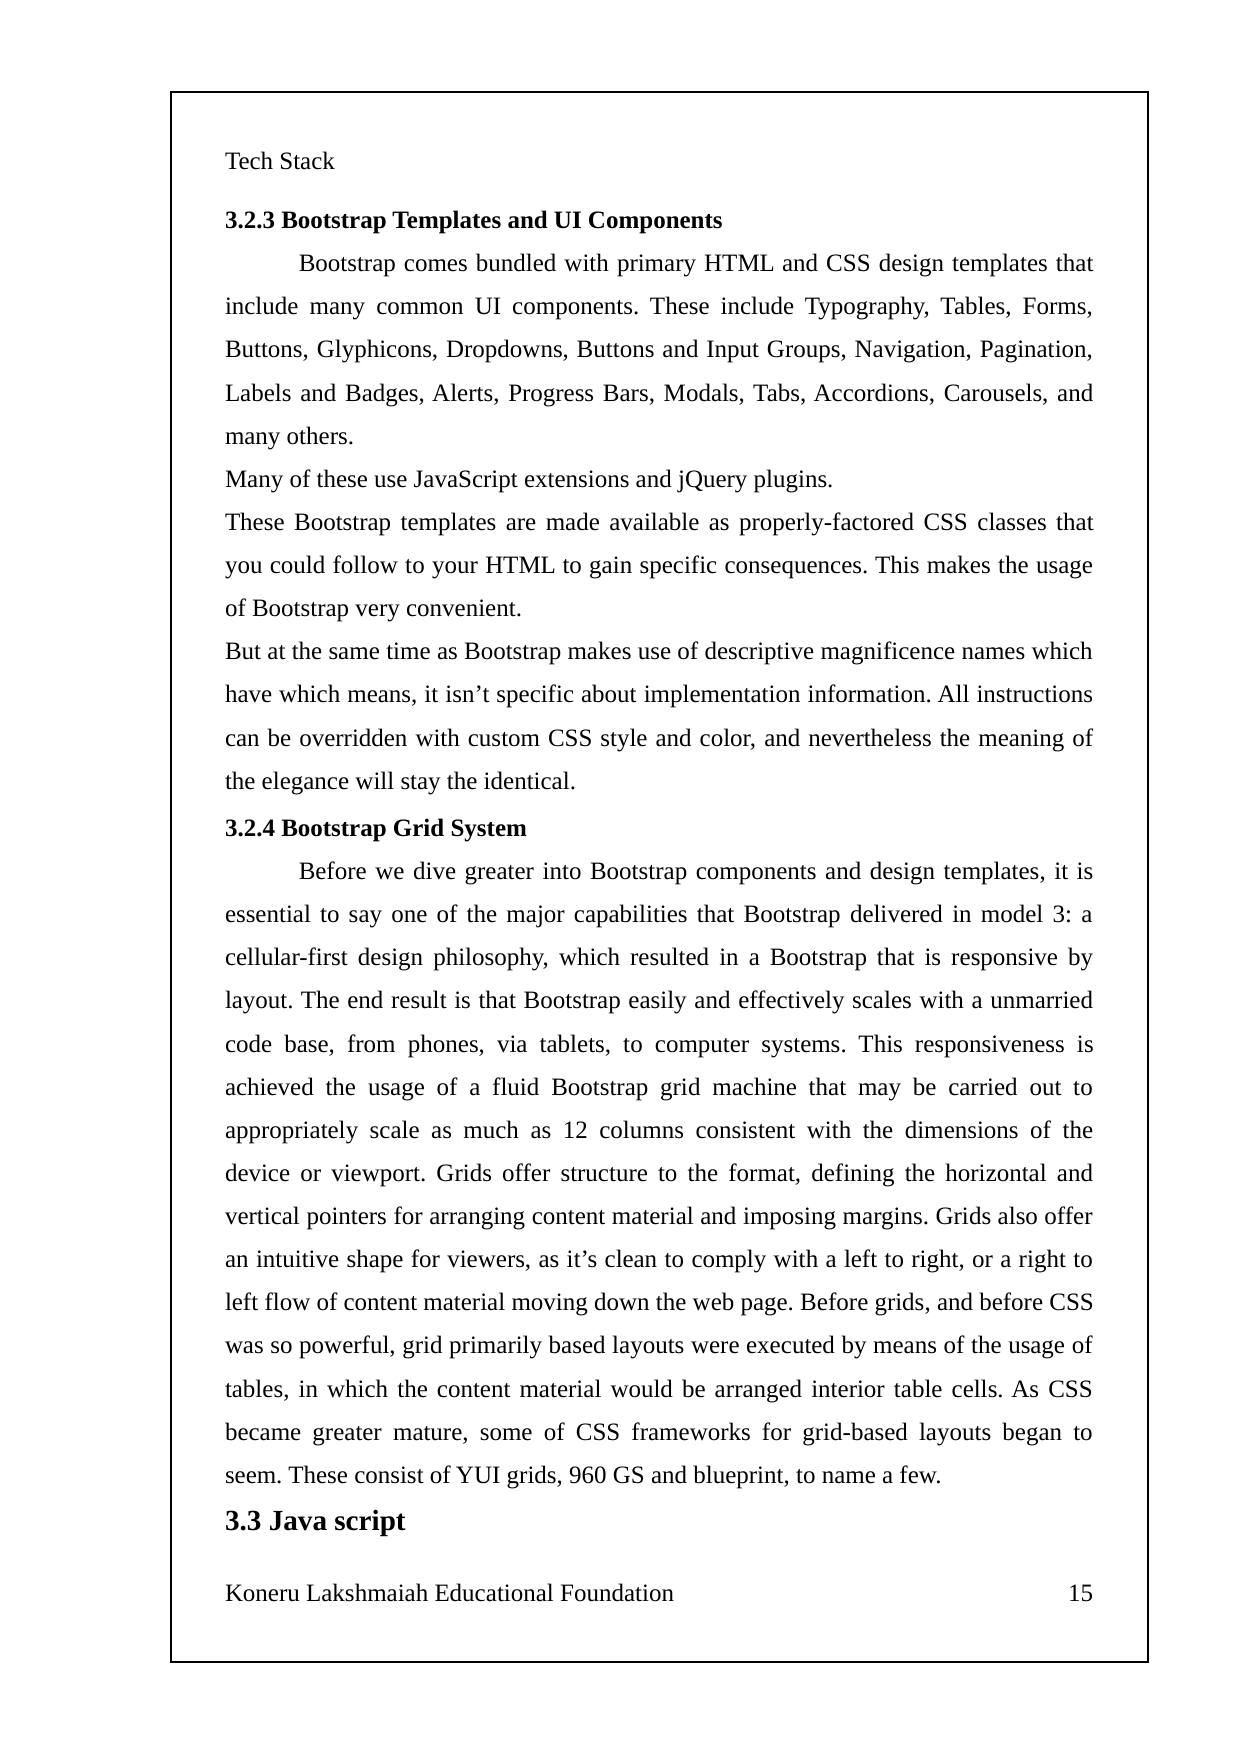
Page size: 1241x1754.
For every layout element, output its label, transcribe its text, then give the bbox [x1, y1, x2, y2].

text Many of these use JavaScript extensions and jQuery plugins. [225, 464, 1094, 493]
text But at the same time as Bootstrap makes use of descriptive magnificence names which have which means, it isn’t specific about implementation information. All instructions can be overridden with custom CSS style and color, and nevertheless the meaning of the elegance will stay the identical. [225, 636, 1094, 794]
text These Bootstrap templates are made available as properly-factored CSS classes that you could follow to your HTML to gain specific consequences. This makes the usage of Bootstrap very convenient. [225, 507, 1094, 622]
subtitle 3.2.4 Bootstrap Grid System [225, 813, 1094, 842]
text 3.3 Java script [225, 1503, 1094, 1537]
subtitle 3.2.3 Bootstrap Templates and UI Components [225, 205, 1094, 234]
text Before we dive greater into Bootstrap components and design templates, it is essential to say one of the major capabilities that Bootstrap delivered in model 3: a cellular-first design philosophy, which resulted in a Bootstrap that is responsive by layout. The end result is that Bootstrap easily and effectively scales with a unmarried code base, from phones, via tablets, to computer systems. This responsiveness is achieved the usage of a fluid Bootstrap grid machine that may be carried out to appropriately scale as much as 12 columns consistent with the dimensions of the device or viewport. Grids offer structure to the format, defining the horizontal and vertical pointers for arranging content material and imposing margins. Grids also offer an intuitive shape for viewers, as it’s clean to comply with a left to right, or a right to left flow of content material moving down the web page. Before grids, and before CSS was so powerful, grid primarily based layouts were executed by means of the usage of tables, in which the content material would be arranged interior table cells. As CSS became greater mature, some of CSS frameworks for grid-based layouts began to seem. These consist of YUI grids, 960 GS and blueprint, to name a few. [225, 856, 1094, 1489]
text Bootstrap comes bundled with primary HTML and CSS design templates that include many common UI components. These include Typography, Tables, Forms, Buttons, Glyphicons, Dropdowns, Buttons and Input Groups, Navigation, Pagination, Labels and Badges, Alerts, Progress Bars, Modals, Tabs, Accordions, Carousels, and many others. [225, 248, 1094, 449]
